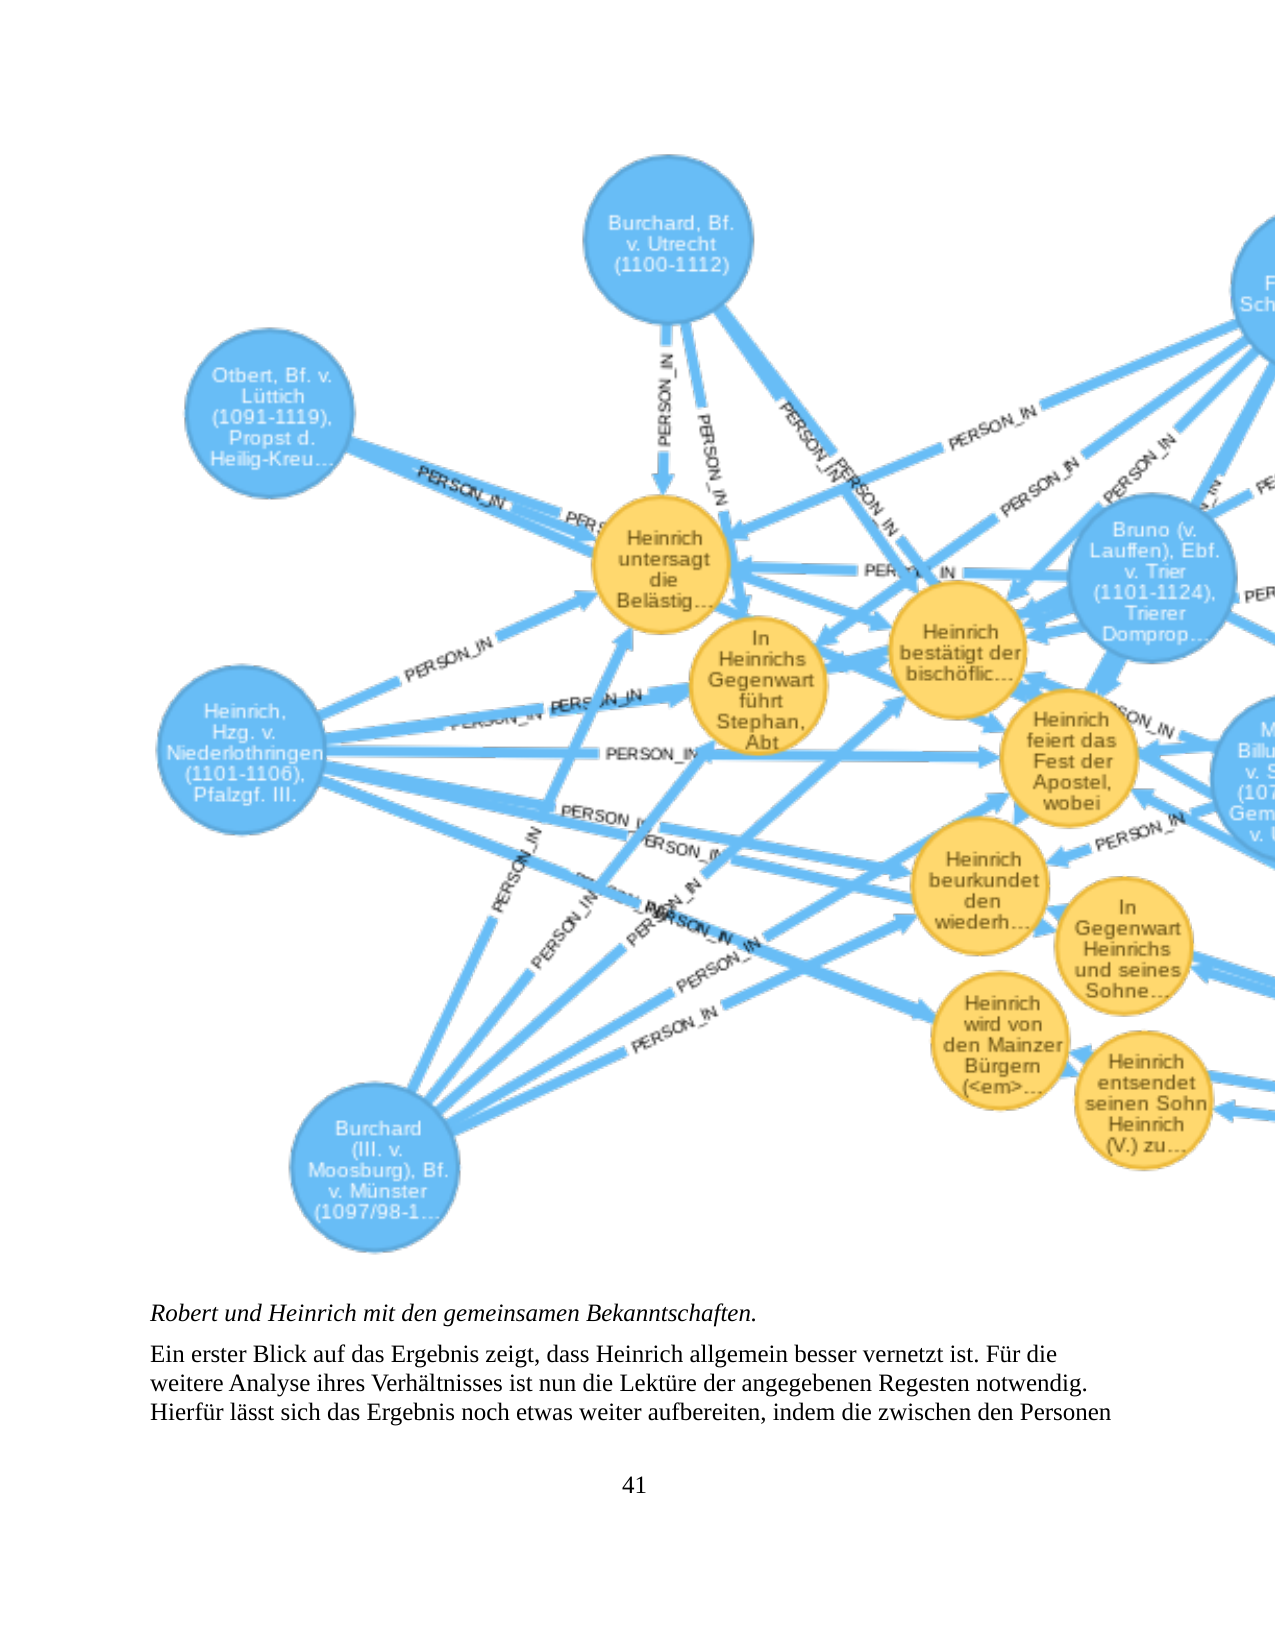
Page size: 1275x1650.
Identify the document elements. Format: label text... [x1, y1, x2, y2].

text Ein erster Blick auf das Ergebnis zeigt, dass Heinrich allgemein besser vernetzt ist. Für die weitere Analyse ihres Verhältnisses ist nun die Lektüre der angegebenen Regesten notwendig. Hierfür lässt sich das Ergebnis noch etwas weiter aufbereiten, indem die zwischen den Personen [150, 1339, 1125, 1425]
text Robert und Heinrich mit den gemeinsamen Bekanntschaften. [150, 1298, 1125, 1327]
picture [150, 150, 1275, 1286]
